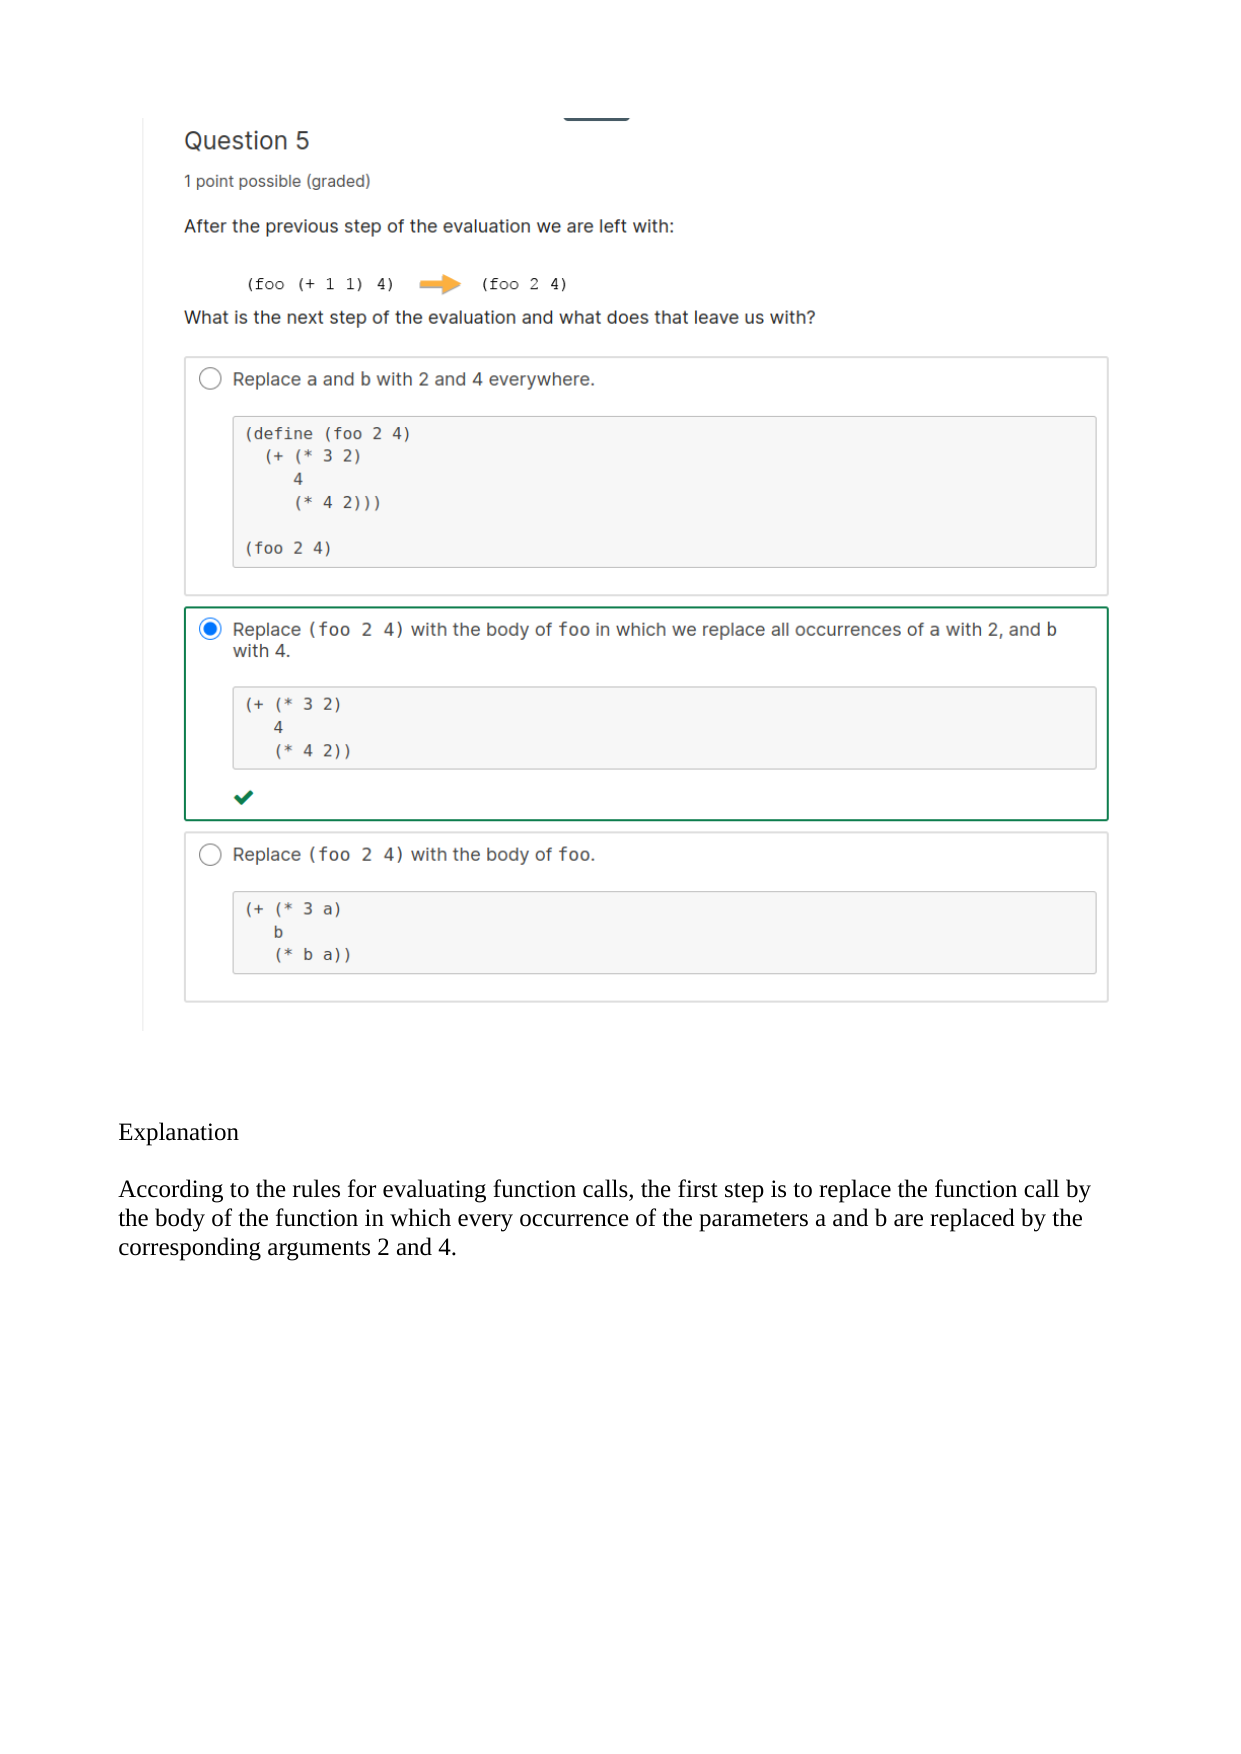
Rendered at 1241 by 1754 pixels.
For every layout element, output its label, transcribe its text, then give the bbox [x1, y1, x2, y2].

text Explanation [118, 1117, 1122, 1146]
text According to the rules for evaluating function calls, the first step is to replace the function call by the body of the function in which every occurrence of the parameters a and b are replaced by the corresponding arguments 2 and 4. [118, 1174, 1122, 1261]
picture [118, 118, 1123, 1031]
